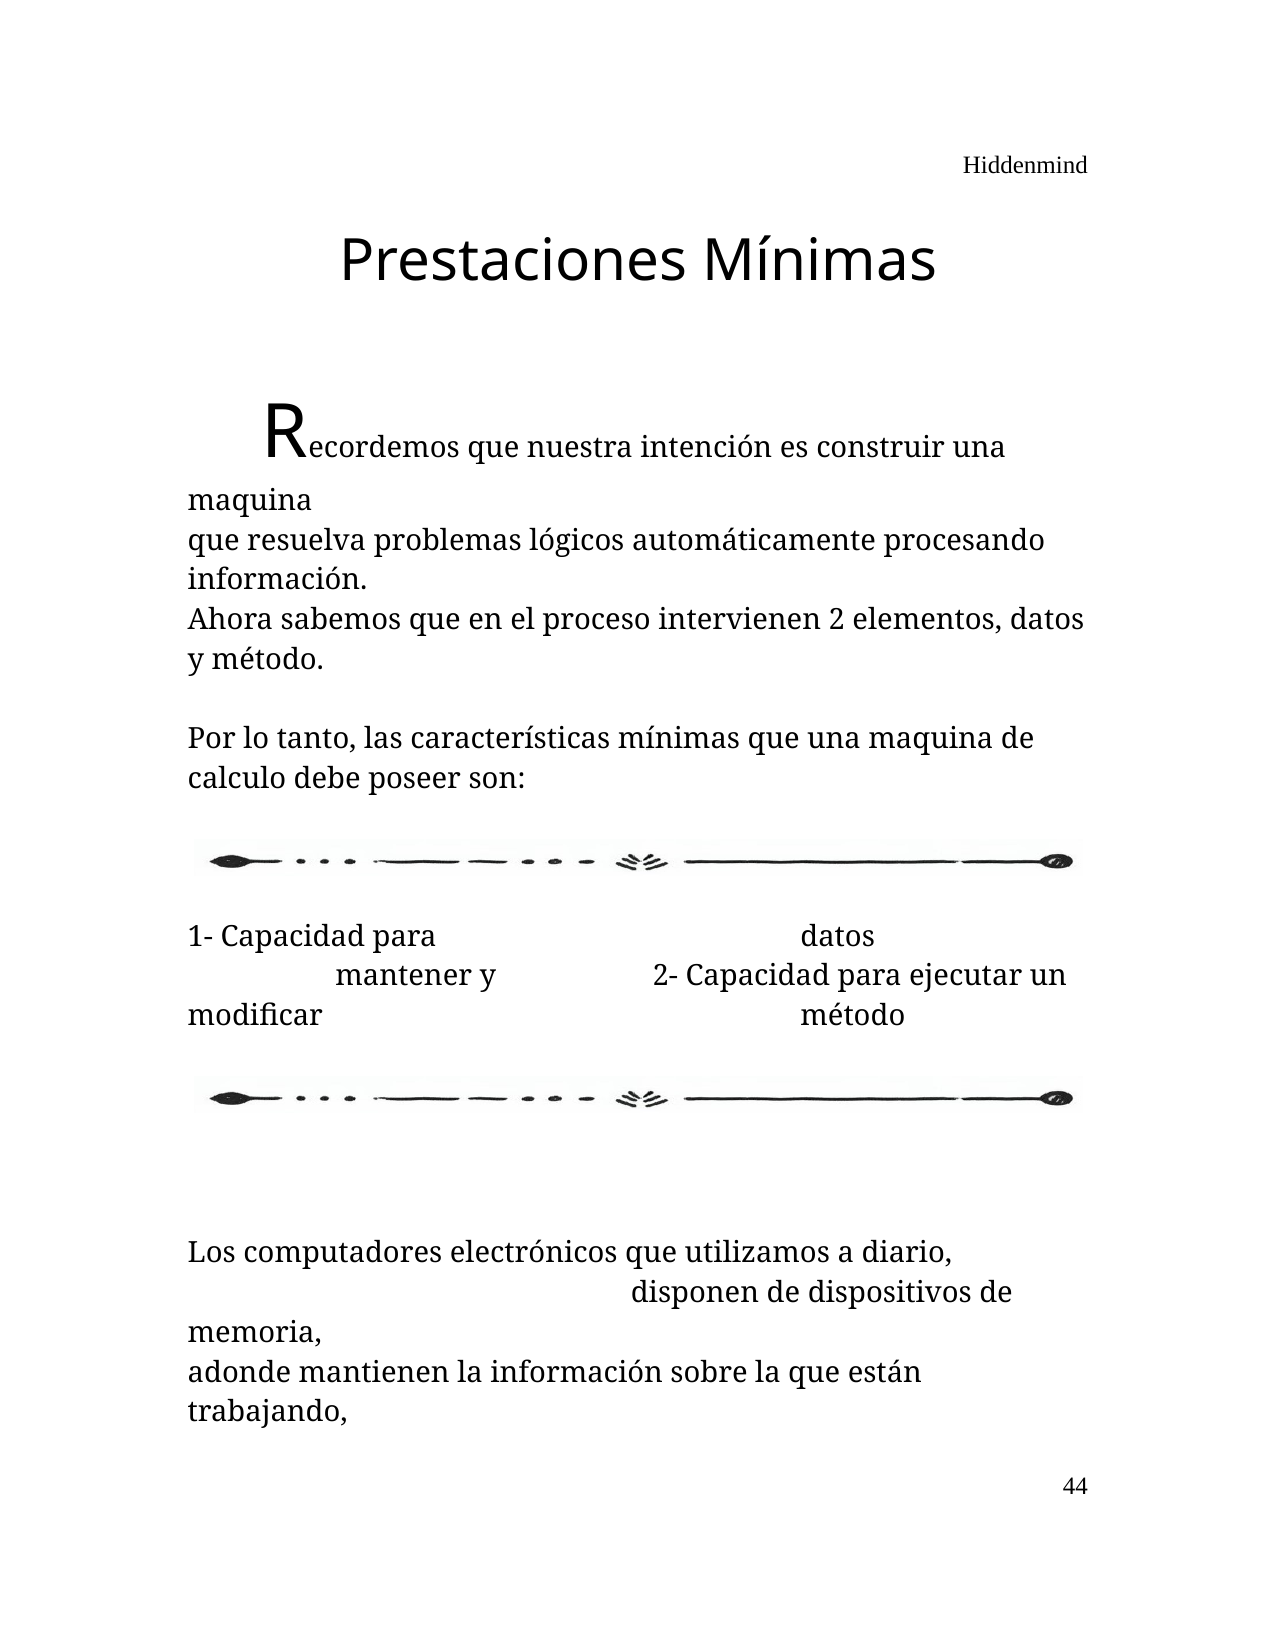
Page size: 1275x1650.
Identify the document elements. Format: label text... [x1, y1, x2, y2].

text que resuelva problemas lógicos automáticamente procesando información. [187, 519, 1087, 598]
picture [193, 1076, 1083, 1113]
text Los computadores electrónicos que utilizamos a diario, [187, 1232, 1087, 1271]
picture [193, 839, 1083, 876]
text Ahora sabemos que en el proceso intervienen 2 elementos, datos y método. [187, 598, 1087, 678]
text Recordemos que nuestra intención es construir una maquina [187, 377, 1087, 519]
text método [652, 994, 1087, 1034]
text disponen de dispositivos de memoria, [187, 1271, 1087, 1351]
text adonde mantienen la información sobre la que están trabajando, [187, 1351, 1087, 1430]
text 1- Capacidad para [187, 915, 622, 955]
text 2- Capacidad para ejecutar un [652, 955, 1087, 994]
text Por lo tanto, las características mínimas que una maquina de calculo debe poseer son: [187, 717, 1087, 797]
text mantener y modificar [187, 955, 622, 1034]
text datos [652, 915, 1087, 955]
